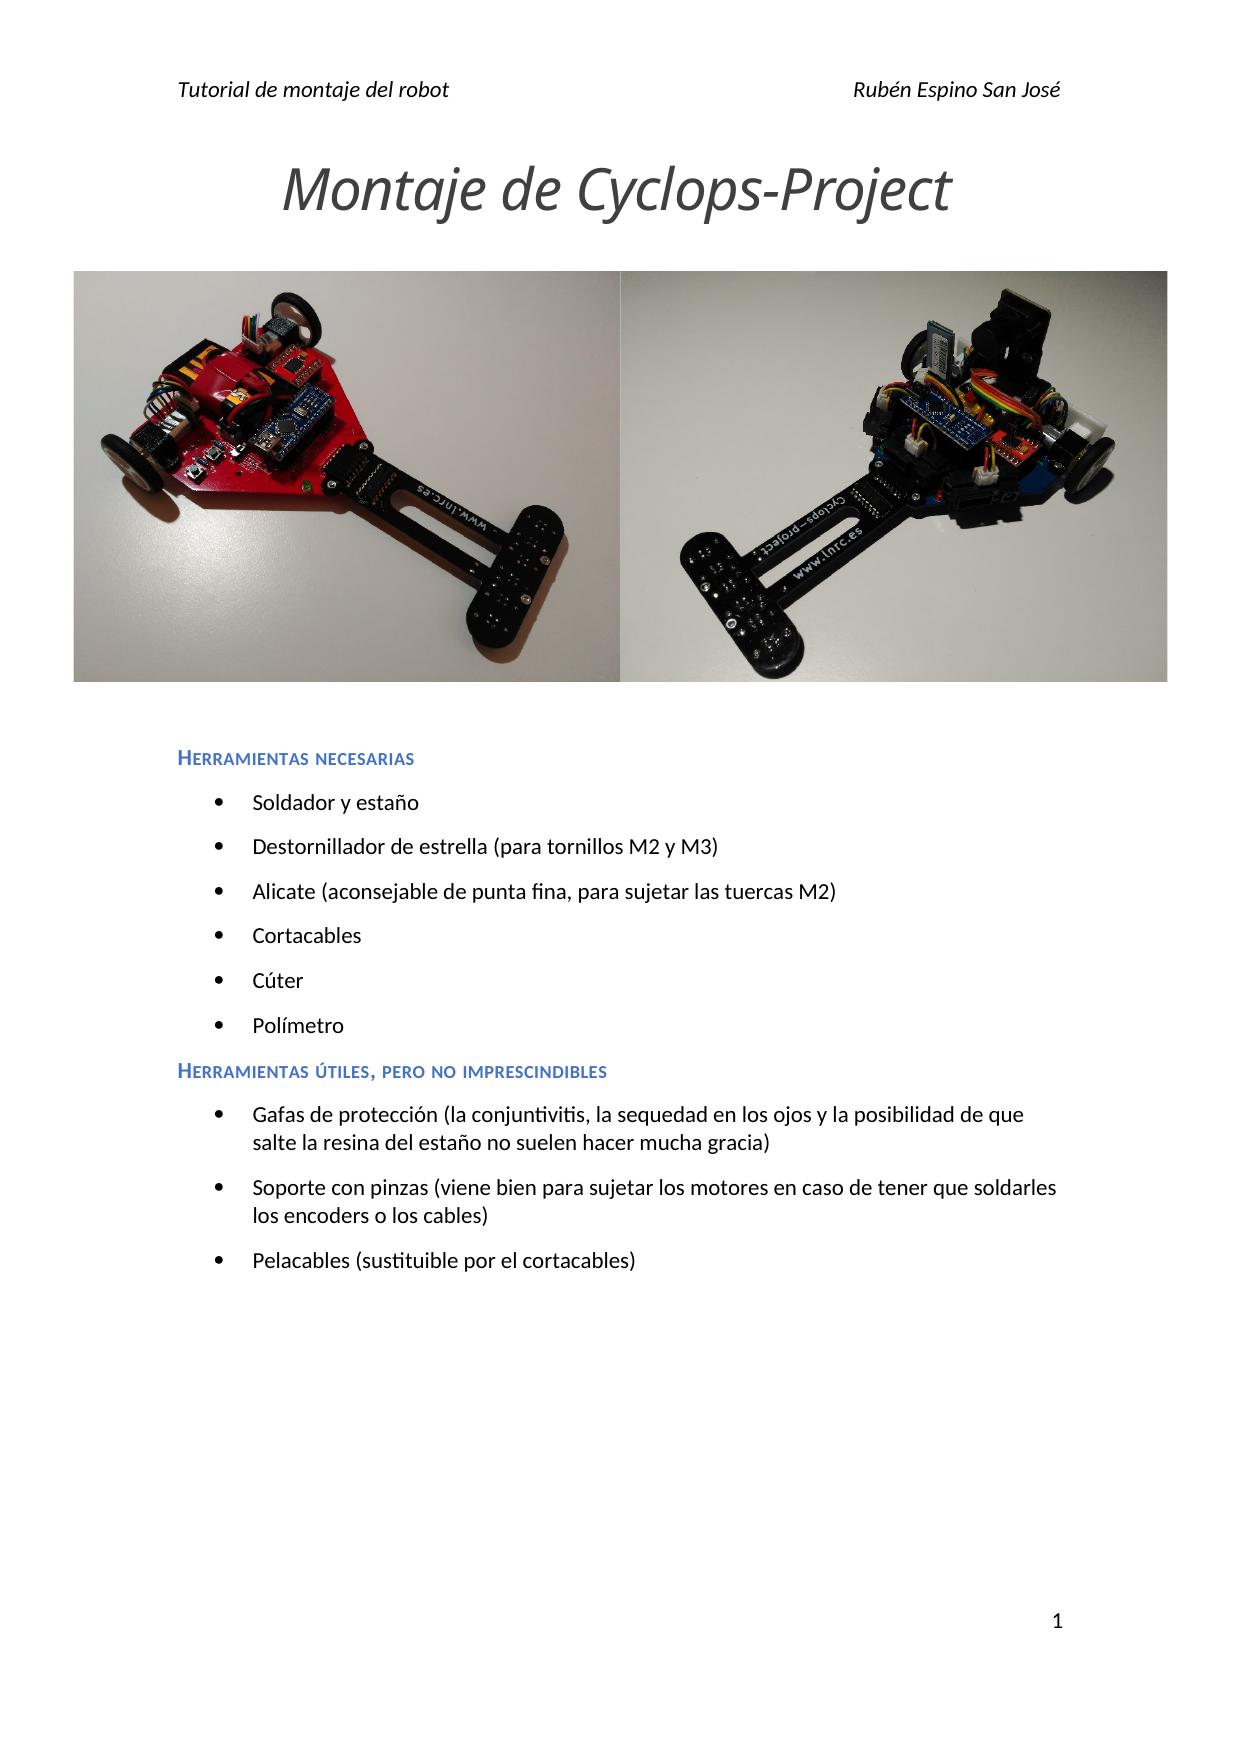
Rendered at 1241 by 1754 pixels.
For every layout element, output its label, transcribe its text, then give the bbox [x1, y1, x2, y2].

list Soporte con pinzas (viene bien para sujetar los motores en caso de tener que soldarles los encoders o los cables) [215, 1173, 1063, 1229]
text Herramientas útiles, pero no imprescindibles [177, 1056, 1063, 1084]
text Montaje de Cyclops-Project [177, 148, 1063, 227]
list Cúter [215, 966, 1063, 994]
list Cortacables [215, 922, 1063, 950]
text Herramientas necesarias [177, 743, 1063, 771]
list Gafas de protección (la conjuntivitis, la sequedad en los ojos y la posibilidad de que salte la resina del estaño no suelen hacer mucha gracia) [215, 1100, 1063, 1156]
list Soldador y estaño [215, 788, 1063, 816]
list Alicate (aconsejable de punta fina, para sujetar las tuercas M2) [215, 877, 1063, 905]
list Pelacables (sustituible por el cortacables) [215, 1246, 1063, 1274]
list Polímetro [215, 1011, 1063, 1039]
list Destornillador de estrella (para tornillos M2 y M3) [215, 832, 1063, 860]
